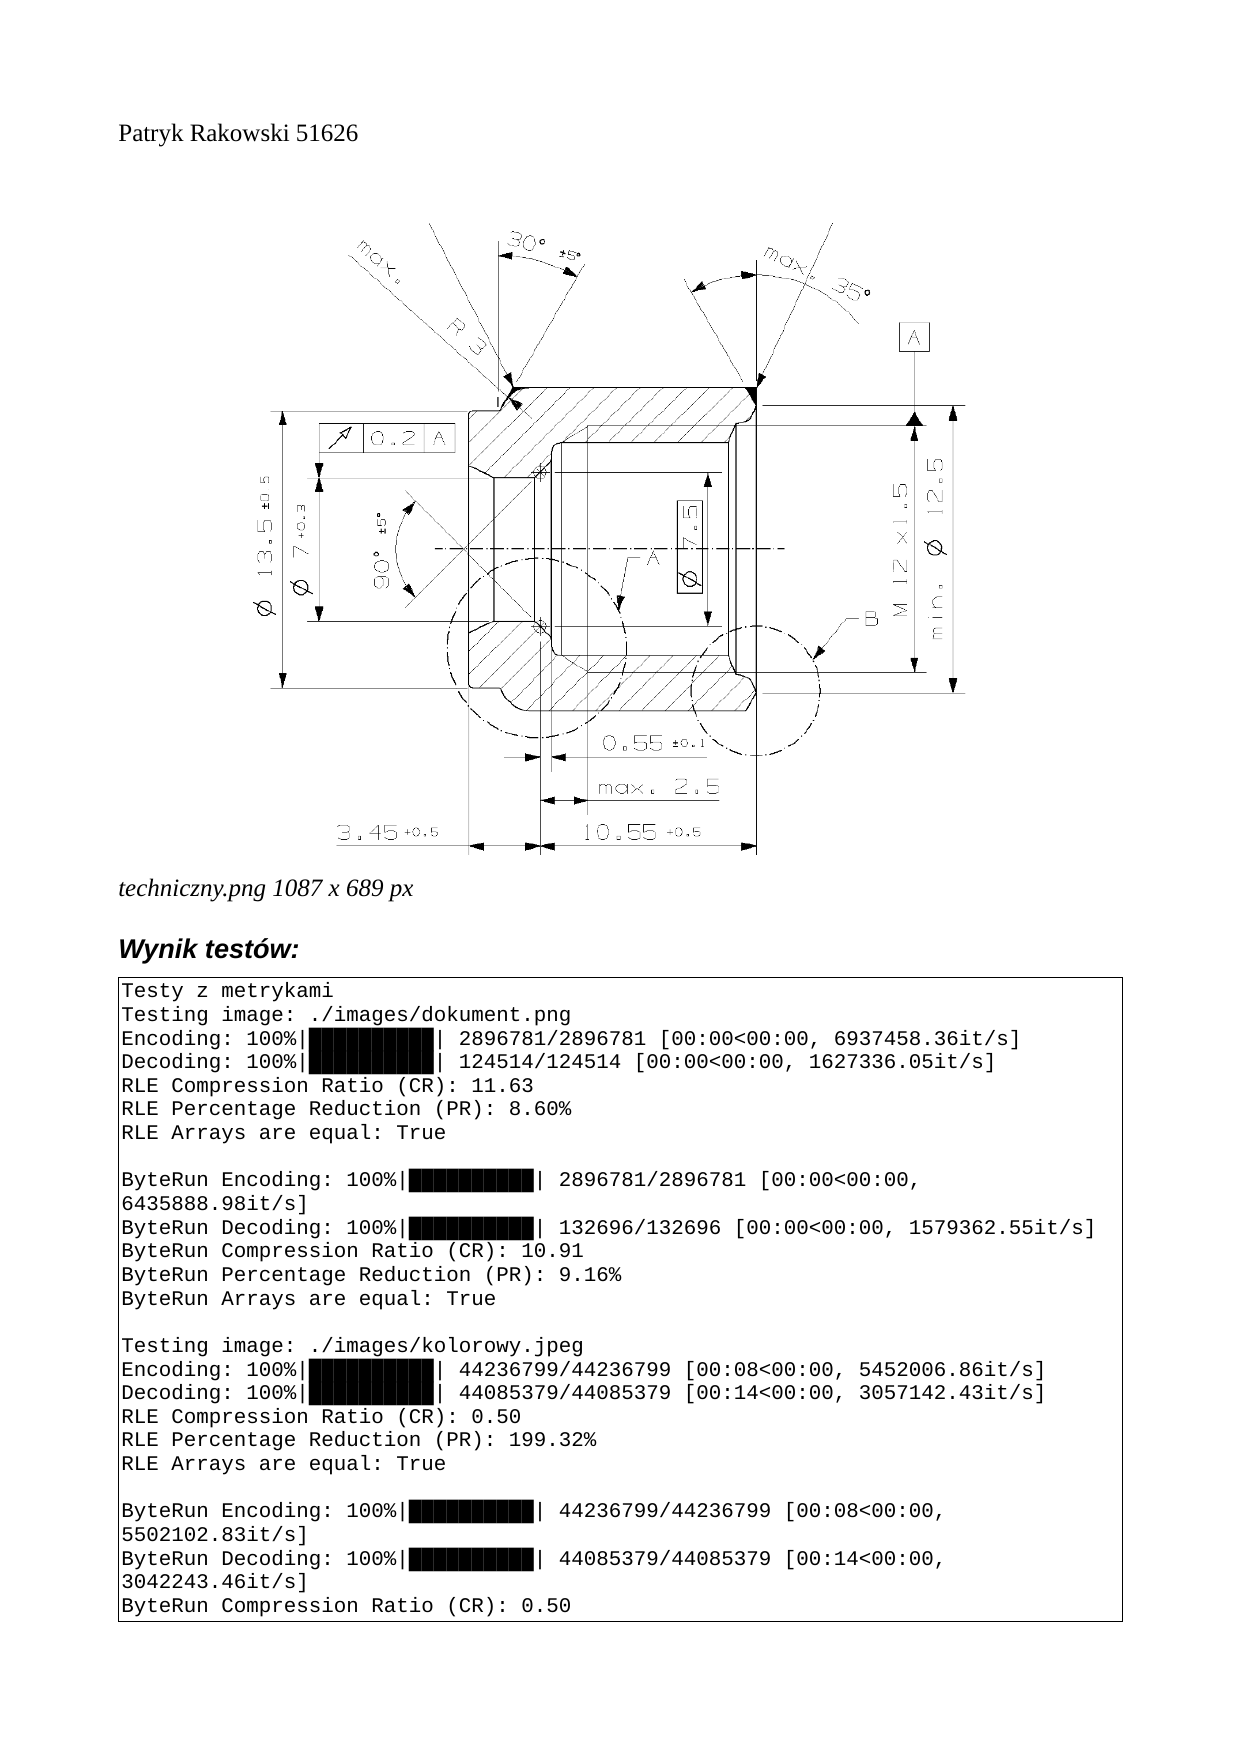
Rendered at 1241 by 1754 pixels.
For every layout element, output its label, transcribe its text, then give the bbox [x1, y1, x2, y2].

text ByteRun Encoding: 100%|██████████| 2896781/2896781 [00:00<00:00, 6435888.98it/s] [119, 1166, 1122, 1214]
text Testy z metrykami [119, 978, 1122, 1001]
text ByteRun Decoding: 100%|██████████| 44085379/44085379 [00:14<00:00, 3042243.46it/s] [119, 1545, 1122, 1592]
text Testing image: ./images/dokument.png [119, 1001, 1122, 1024]
text ByteRun Compression Ratio (CR): 0.50 [119, 1592, 1122, 1621]
picture [118, 223, 1123, 855]
text Decoding: 100%|██████████| 44085379/44085379 [00:14<00:00, 3057142.43it/s] [119, 1379, 308, 1403]
text ByteRun Encoding: 100%|██████████| 44236799/44236799 [00:08<00:00, 5502102.83it/s] [119, 1497, 1122, 1545]
subtitle Wynik testów: [118, 933, 1122, 965]
text ByteRun Percentage Reduction (PR): 9.16% [119, 1261, 1122, 1284]
text RLE Percentage Reduction (PR): 199.32% [119, 1426, 1122, 1450]
text ByteRun Compression Ratio (CR): 10.91 [119, 1237, 1122, 1261]
text RLE Arrays are equal: True [119, 1450, 1122, 1477]
text Decoding: 100%|██████████| 124514/124514 [00:00<00:00, 1627336.05it/s] [119, 1048, 308, 1072]
text Encoding: 100%|██████████| 44236799/44236799 [00:08<00:00, 5452006.86it/s] [119, 1356, 1122, 1379]
text RLE Compression Ratio (CR): 11.63 [119, 1072, 1122, 1095]
text Decoding: 100%|██████████| 124514/124514 [00:00<00:00, 1627336.05it/s] [434, 1048, 1122, 1072]
text techniczny.png 1087 x 689 px [118, 873, 1122, 902]
text RLE Percentage Reduction (PR): 8.60% [119, 1095, 1122, 1119]
text Testing image: ./images/kolorowy.jpeg [119, 1332, 1122, 1356]
text ByteRun Arrays are equal: True [119, 1284, 1122, 1311]
text RLE Compression Ratio (CR): 0.50 [119, 1403, 1122, 1426]
text RLE Arrays are equal: True [119, 1119, 1122, 1146]
text Decoding: 100%|██████████| 44085379/44085379 [00:14<00:00, 3057142.43it/s] [434, 1379, 1122, 1403]
text Encoding: 100%|██████████| 2896781/2896781 [00:00<00:00, 6937458.36it/s] [119, 1024, 1122, 1048]
text ByteRun Decoding: 100%|██████████| 132696/132696 [00:00<00:00, 1579362.55it/s] [119, 1214, 1122, 1237]
